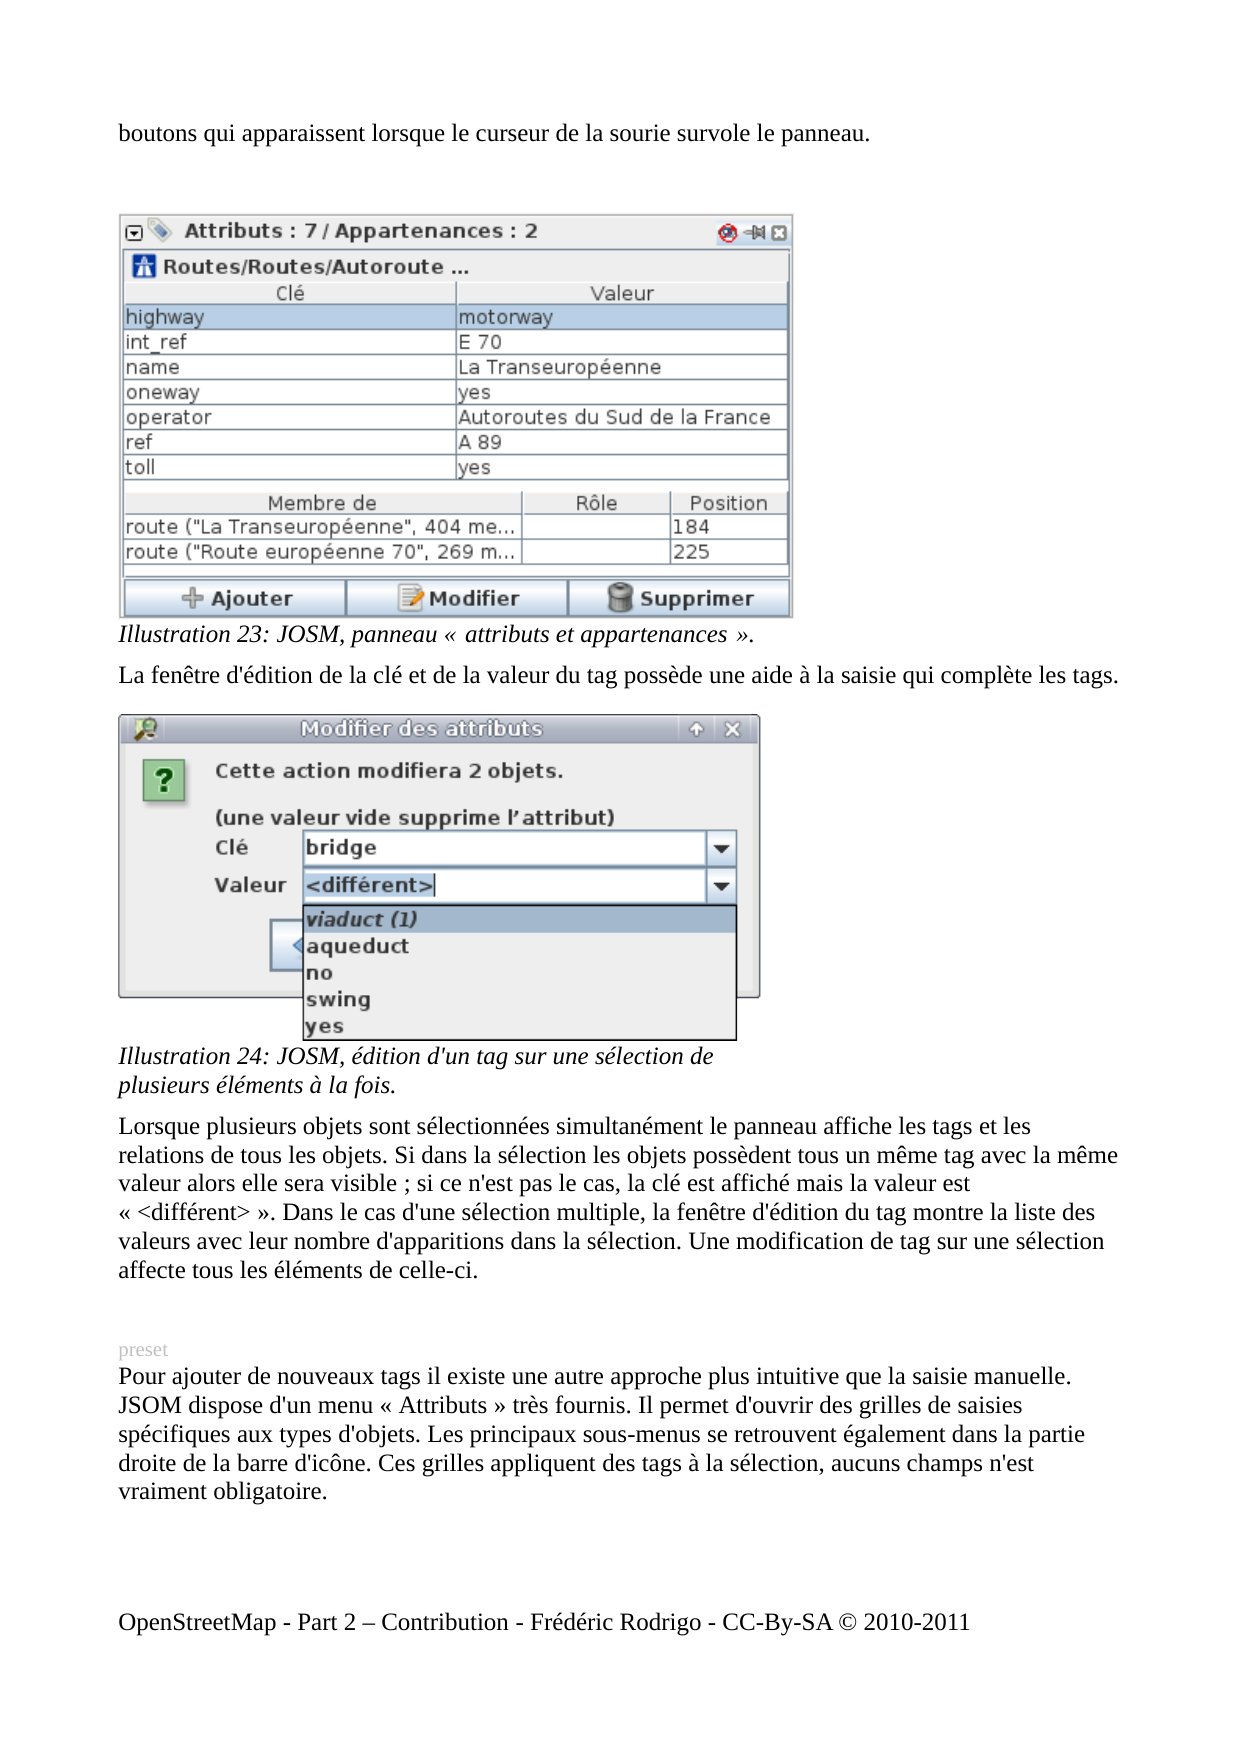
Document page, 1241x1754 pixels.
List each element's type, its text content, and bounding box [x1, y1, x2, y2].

picture [118, 213, 795, 620]
picture [118, 714, 761, 1041]
text Lorsque plusieurs objets sont sélectionnées simultanément le panneau affiche les tags et les relations de tous les objets. Si dans la sélection les objets possèdent tous un même tag avec la même valeur alors elle sera visible ; si ce n'est pas le cas, la clé est affiché mais la valeur est « <différent> ». Dans le cas d'une sélection multiple, la fenêtre d'édition du tag montre la liste des valeurs avec leur nombre d'apparitions dans la sélection. Une modification de tag sur une sélection affecte tous les éléments de celle-ci. [118, 1111, 1122, 1283]
text Illustration 23: JOSM, panneau « attributs et appartenances ». [118, 620, 794, 648]
text preset [118, 1337, 1122, 1361]
text Pour ajouter de nouveaux tags il existe une autre approche plus intuitive que la saisie manuelle. JSOM dispose d'un menu « Attributs » très fournis. Il permet d'ouvrir des grilles de saisies spécifiques aux types d'objets. Les principaux sous-menus se retrouvent également dans la partie droite de la barre d'icône. Ces grilles appliquent des tags à la sélection, aucuns champs n'est vraiment obligatoire. [118, 1361, 1122, 1505]
text Illustration 24: JOSM, édition d'un tag sur une sélection de plusieurs éléments à la fois. [118, 1041, 760, 1098]
text boutons qui apparaissent lorsque le curseur de la sourie survole le panneau. [118, 118, 1122, 147]
text La fenêtre d'édition de la clé et de la valeur du tag possède une aide à la saisie qui complète les tags. [118, 661, 1122, 689]
